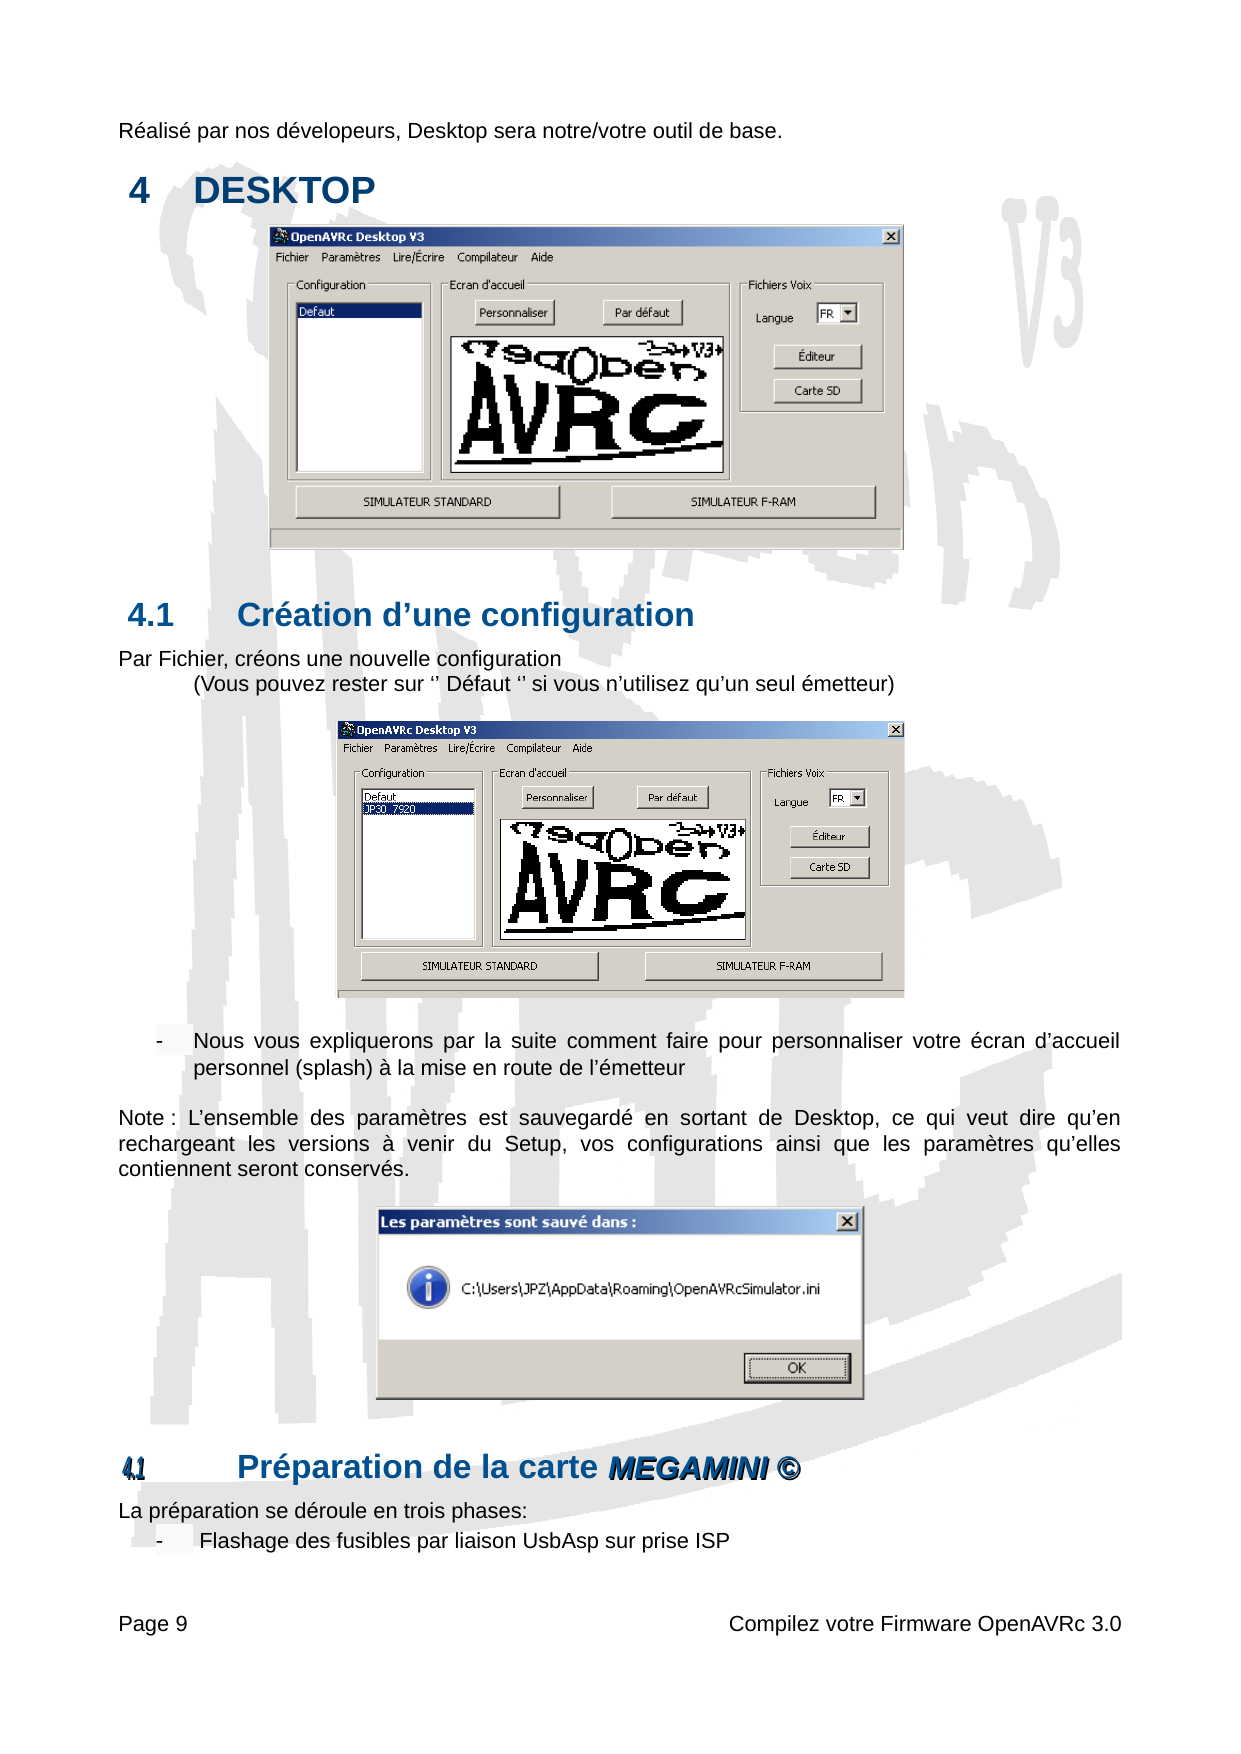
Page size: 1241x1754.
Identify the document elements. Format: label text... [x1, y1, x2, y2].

text (Vous pouvez rester sur ‘’ Défaut ‘’ si vous n’utilisez qu’un seul émetteur) [118, 671, 1122, 696]
text Note : L’ensemble des paramètres est sauvegardé en sortant de Desktop, ce qui veut dire qu’en rechargeant les versions à venir du Setup, vos configurations ainsi que les paramètres qu’elles contiennent seront conservés. [118, 1105, 1122, 1181]
subtitle Préparation de la carte MEGAMINI © [118, 1447, 1122, 1486]
picture [375, 1206, 865, 1400]
subtitle Création d’une configuration [118, 595, 1122, 633]
subtitle DESKTOP [118, 168, 1122, 212]
list Flashage des fusibles par liaison UsbAsp sur prise ISP [193, 1524, 1122, 1555]
text Réalisé par nos dévelopeurs, Desktop sera notre/votre outil de base. [118, 118, 1122, 143]
text Par Fichier, créons une nouvelle configuration [118, 646, 1122, 671]
list Nous vous expliquerons par la suite comment faire pour personnaliser votre écran d’accueil personnel (splash) à la mise en route de l’émetteur [156, 1023, 1122, 1080]
text La préparation se déroule en trois phases: [118, 1498, 1122, 1524]
